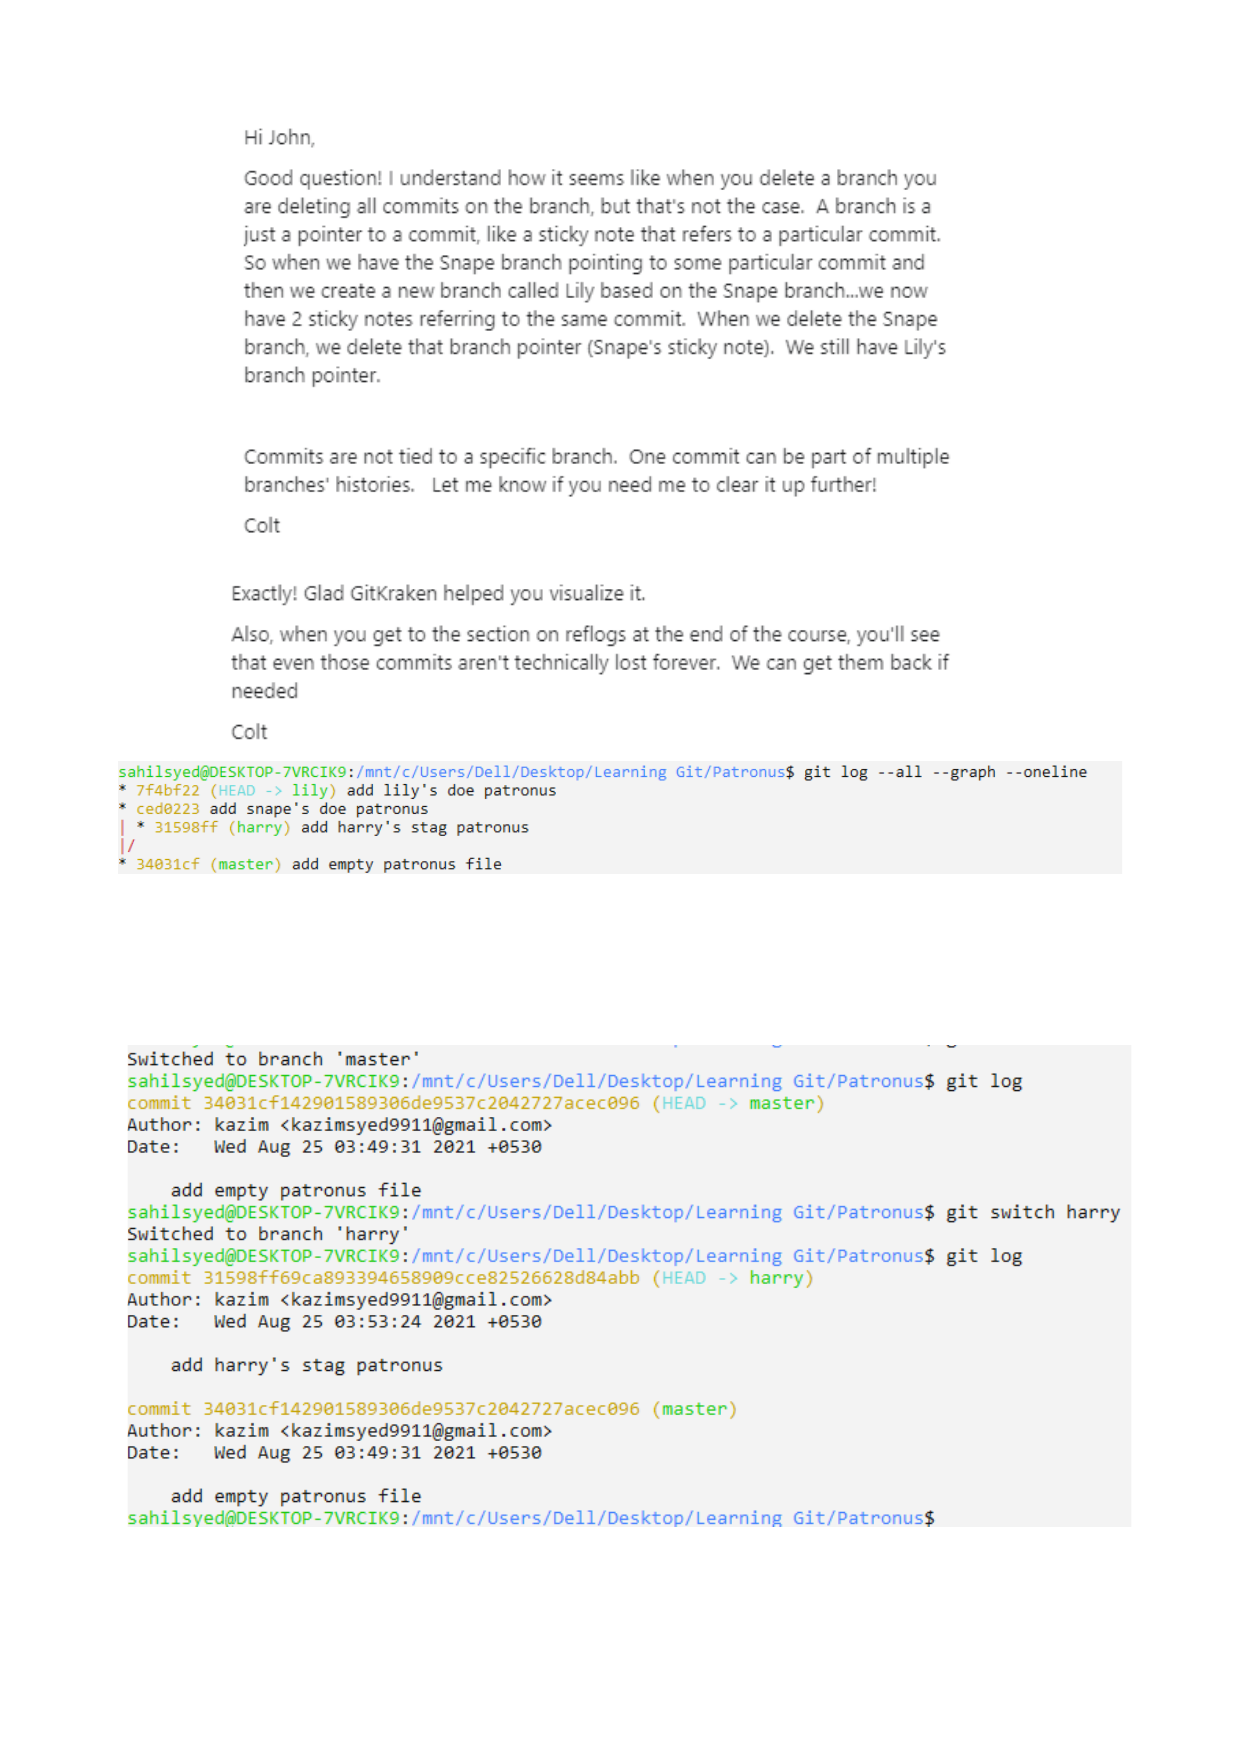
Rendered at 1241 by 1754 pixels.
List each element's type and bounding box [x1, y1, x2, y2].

picture [217, 118, 1024, 550]
picture [219, 577, 959, 744]
picture [118, 761, 1123, 874]
picture [127, 1045, 1132, 1527]
